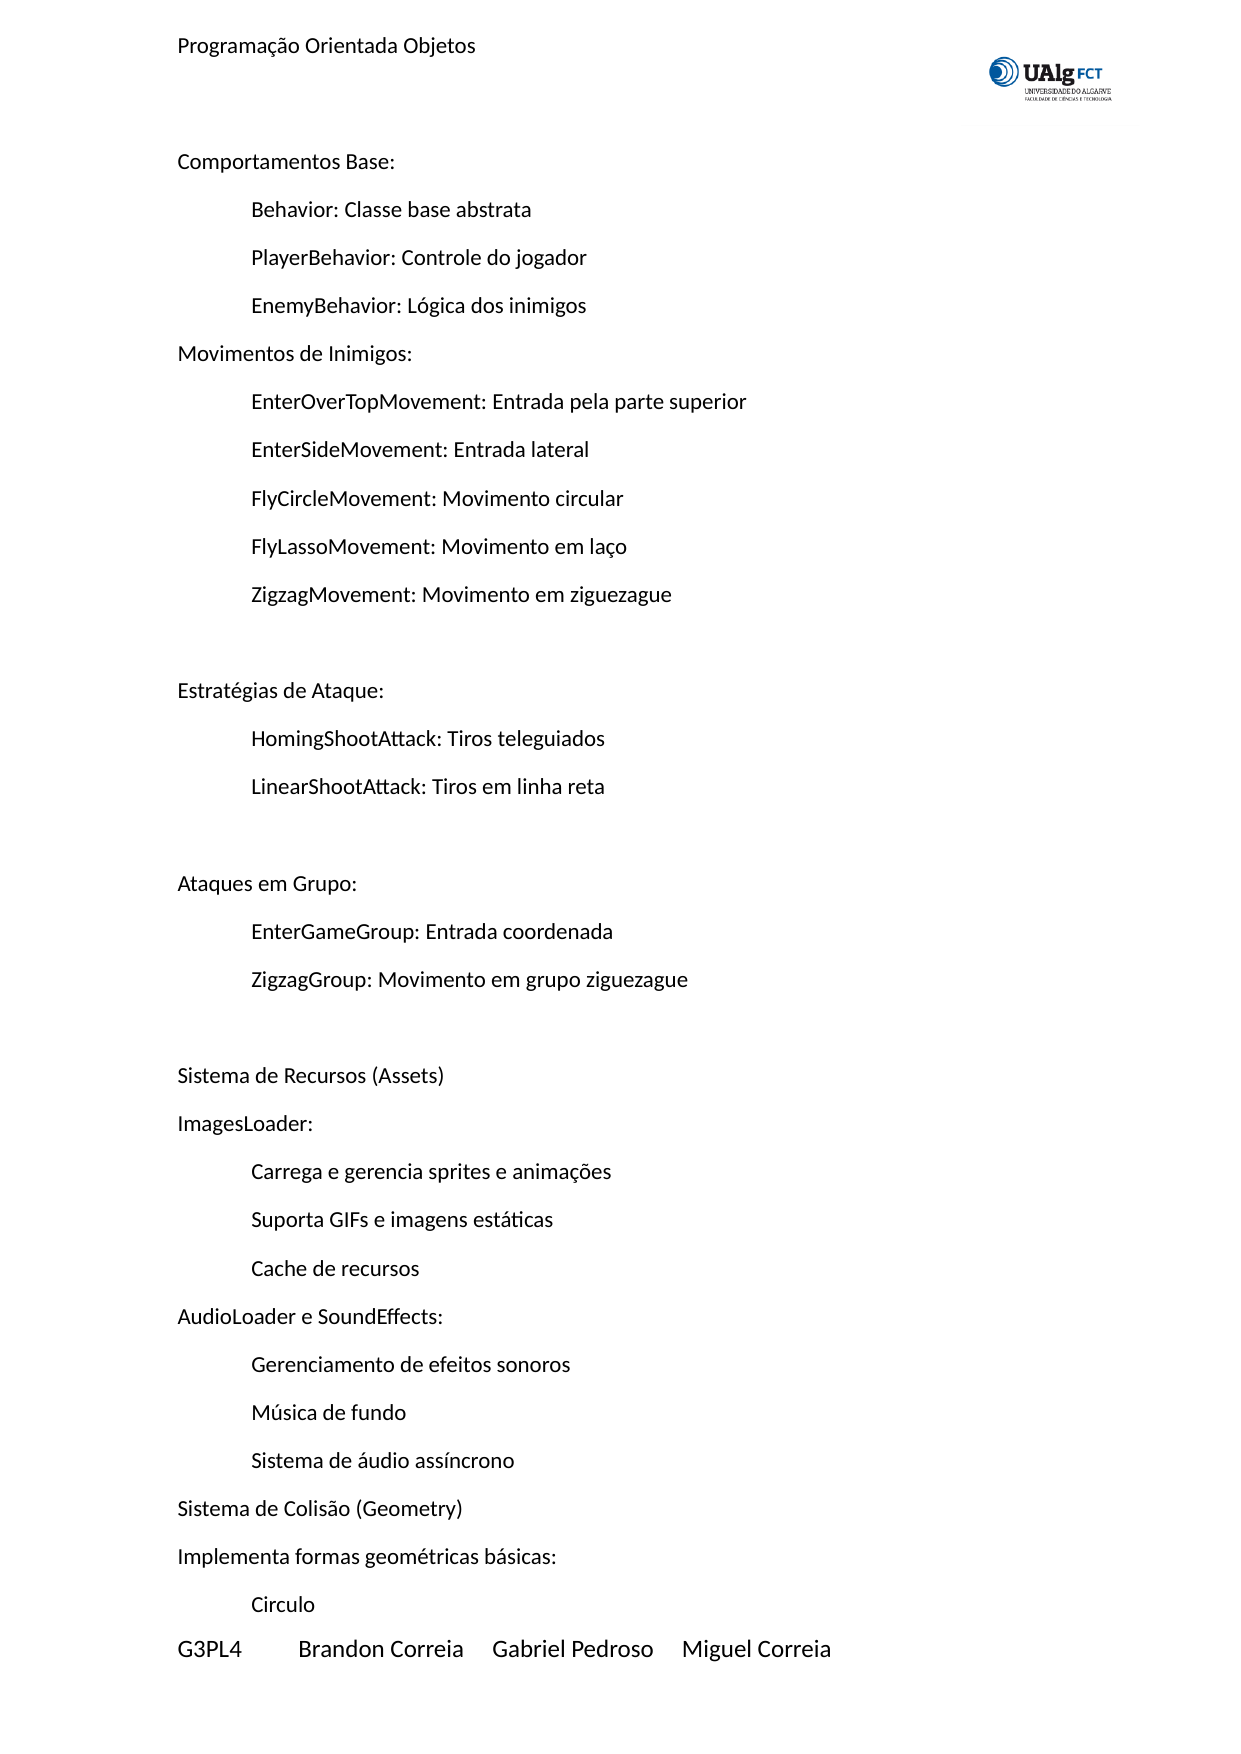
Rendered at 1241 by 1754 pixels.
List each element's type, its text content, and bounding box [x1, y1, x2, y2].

text ZigzagMovement: Movimento em ziguezague [177, 580, 1064, 608]
text AudioLoader e SoundEffects: [177, 1302, 1064, 1330]
text Música de fundo [177, 1398, 1064, 1426]
text Sistema de áudio assíncrono [177, 1446, 1064, 1474]
text EnemyBehavior: Lógica dos inimigos [177, 291, 1064, 319]
text EnterOverTopMovement: Entrada pela parte superior [177, 387, 1064, 416]
text Estratégias de Ataque: [177, 676, 1064, 704]
text HomingShootAttack: Tiros teleguiados [177, 724, 1064, 752]
text Suporta GIFs e imagens estáticas [177, 1206, 1064, 1234]
text Ataques em Grupo: [177, 869, 1064, 897]
text FlyCircleMovement: Movimento circular [177, 484, 1064, 512]
text Sistema de Recursos (Assets) [177, 1061, 1064, 1089]
text ImagesLoader: [177, 1109, 1064, 1137]
text Movimentos de Inimigos: [177, 339, 1064, 367]
text Gerenciamento de efeitos sonoros [177, 1350, 1064, 1378]
text Carrega e gerencia sprites e animações [177, 1157, 1064, 1186]
text EnterSideMovement: Entrada lateral [177, 436, 1064, 464]
text Behavior: Classe base abstrata [177, 195, 1064, 223]
text Comportamentos Base: [177, 147, 1064, 175]
text EnterGameGroup: Entrada coordenada [177, 917, 1064, 945]
text ZigzagGroup: Movimento em grupo ziguezague [177, 965, 1064, 993]
text Sistema de Colisão (Geometry) [177, 1494, 1064, 1522]
text LinearShootAttack: Tiros em linha reta [177, 772, 1064, 801]
text Cache de recursos [177, 1254, 1064, 1282]
text Implementa formas geométricas básicas: [177, 1542, 1064, 1571]
text Circulo [177, 1591, 1064, 1619]
text PlayerBehavior: Controle do jogador [177, 243, 1064, 271]
text FlyLassoMovement: Movimento em laço [177, 532, 1064, 560]
